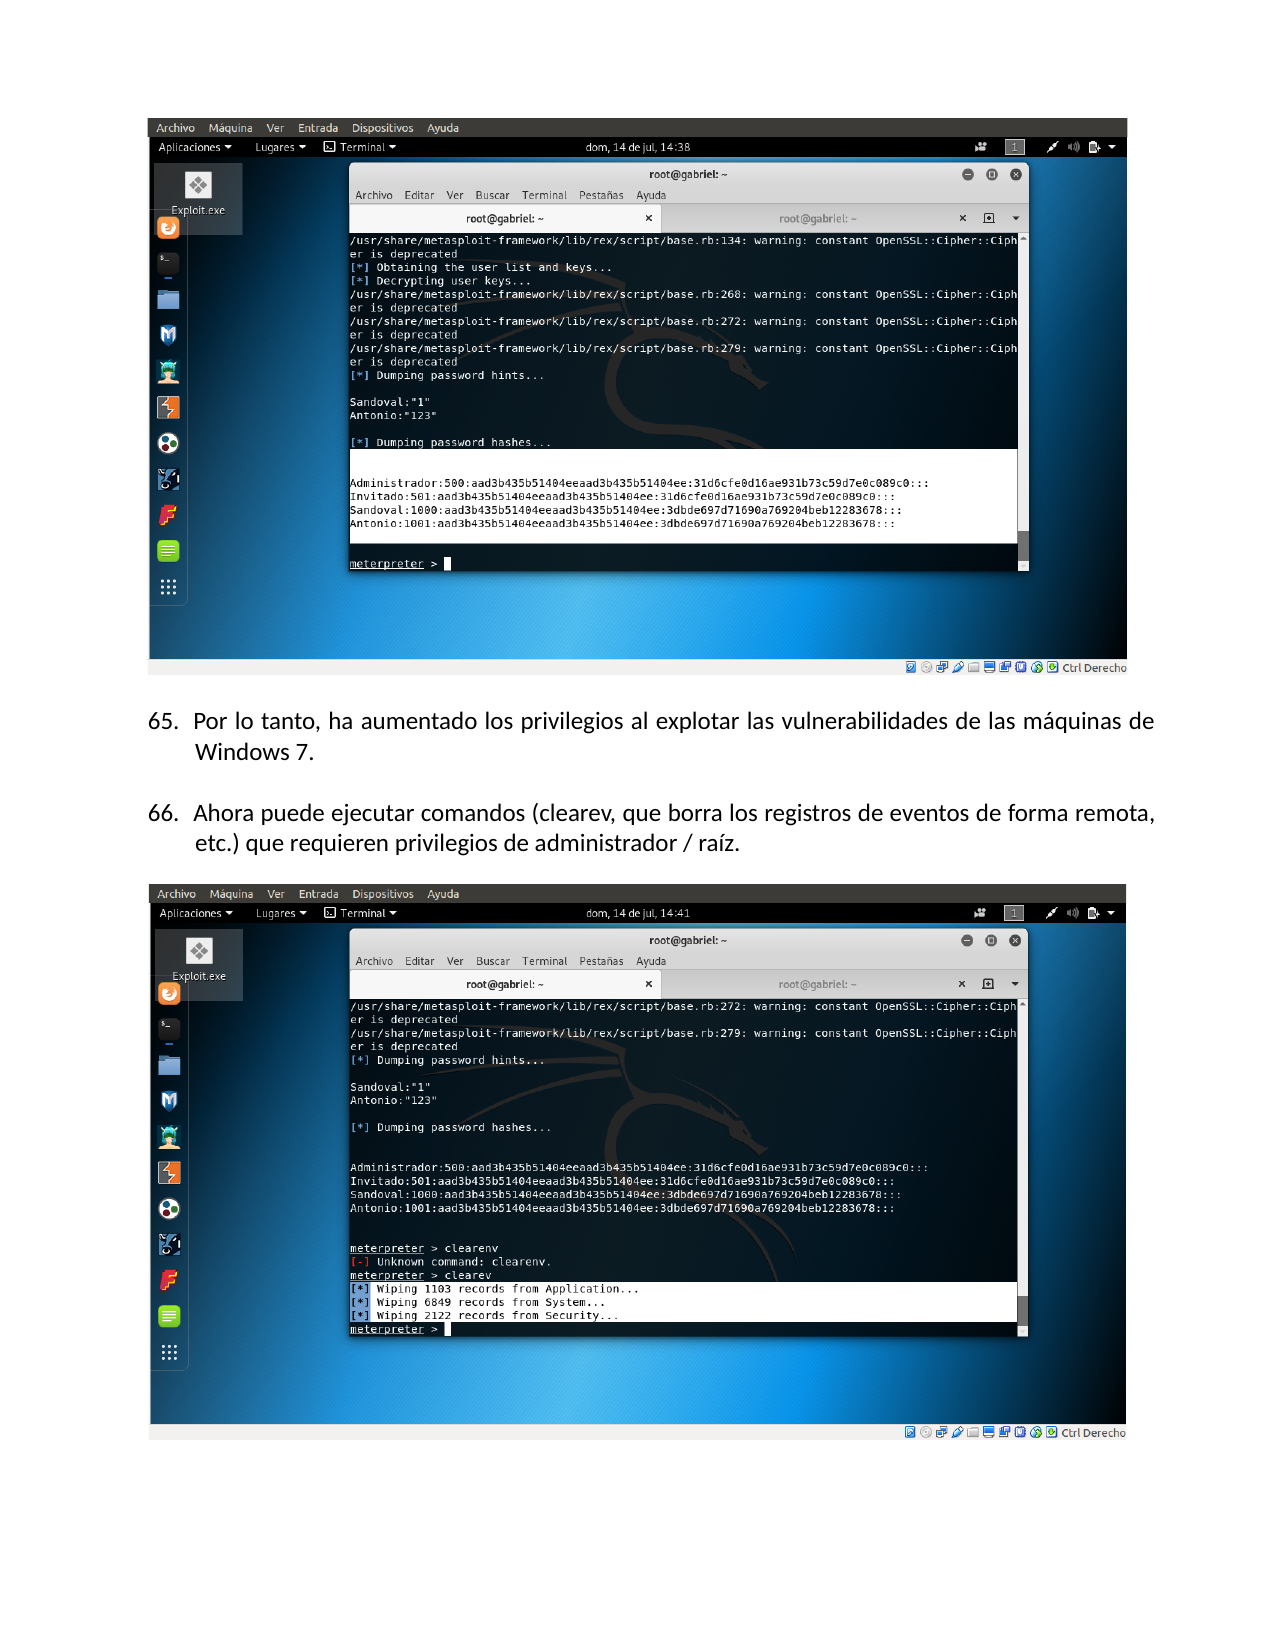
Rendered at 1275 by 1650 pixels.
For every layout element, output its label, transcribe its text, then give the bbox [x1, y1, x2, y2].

list Ahora puede ejecutar comandos (clearev, que borra los registros de eventos de forma remota, etc.) que requieren privilegios de administrador / raíz. [148, 797, 1157, 858]
picture [147, 118, 1128, 675]
picture [148, 884, 1127, 1440]
list Por lo tanto, ha aumentado los privilegios al explotar las vulnerabilidades de las máquinas de Windows 7. [148, 705, 1157, 766]
